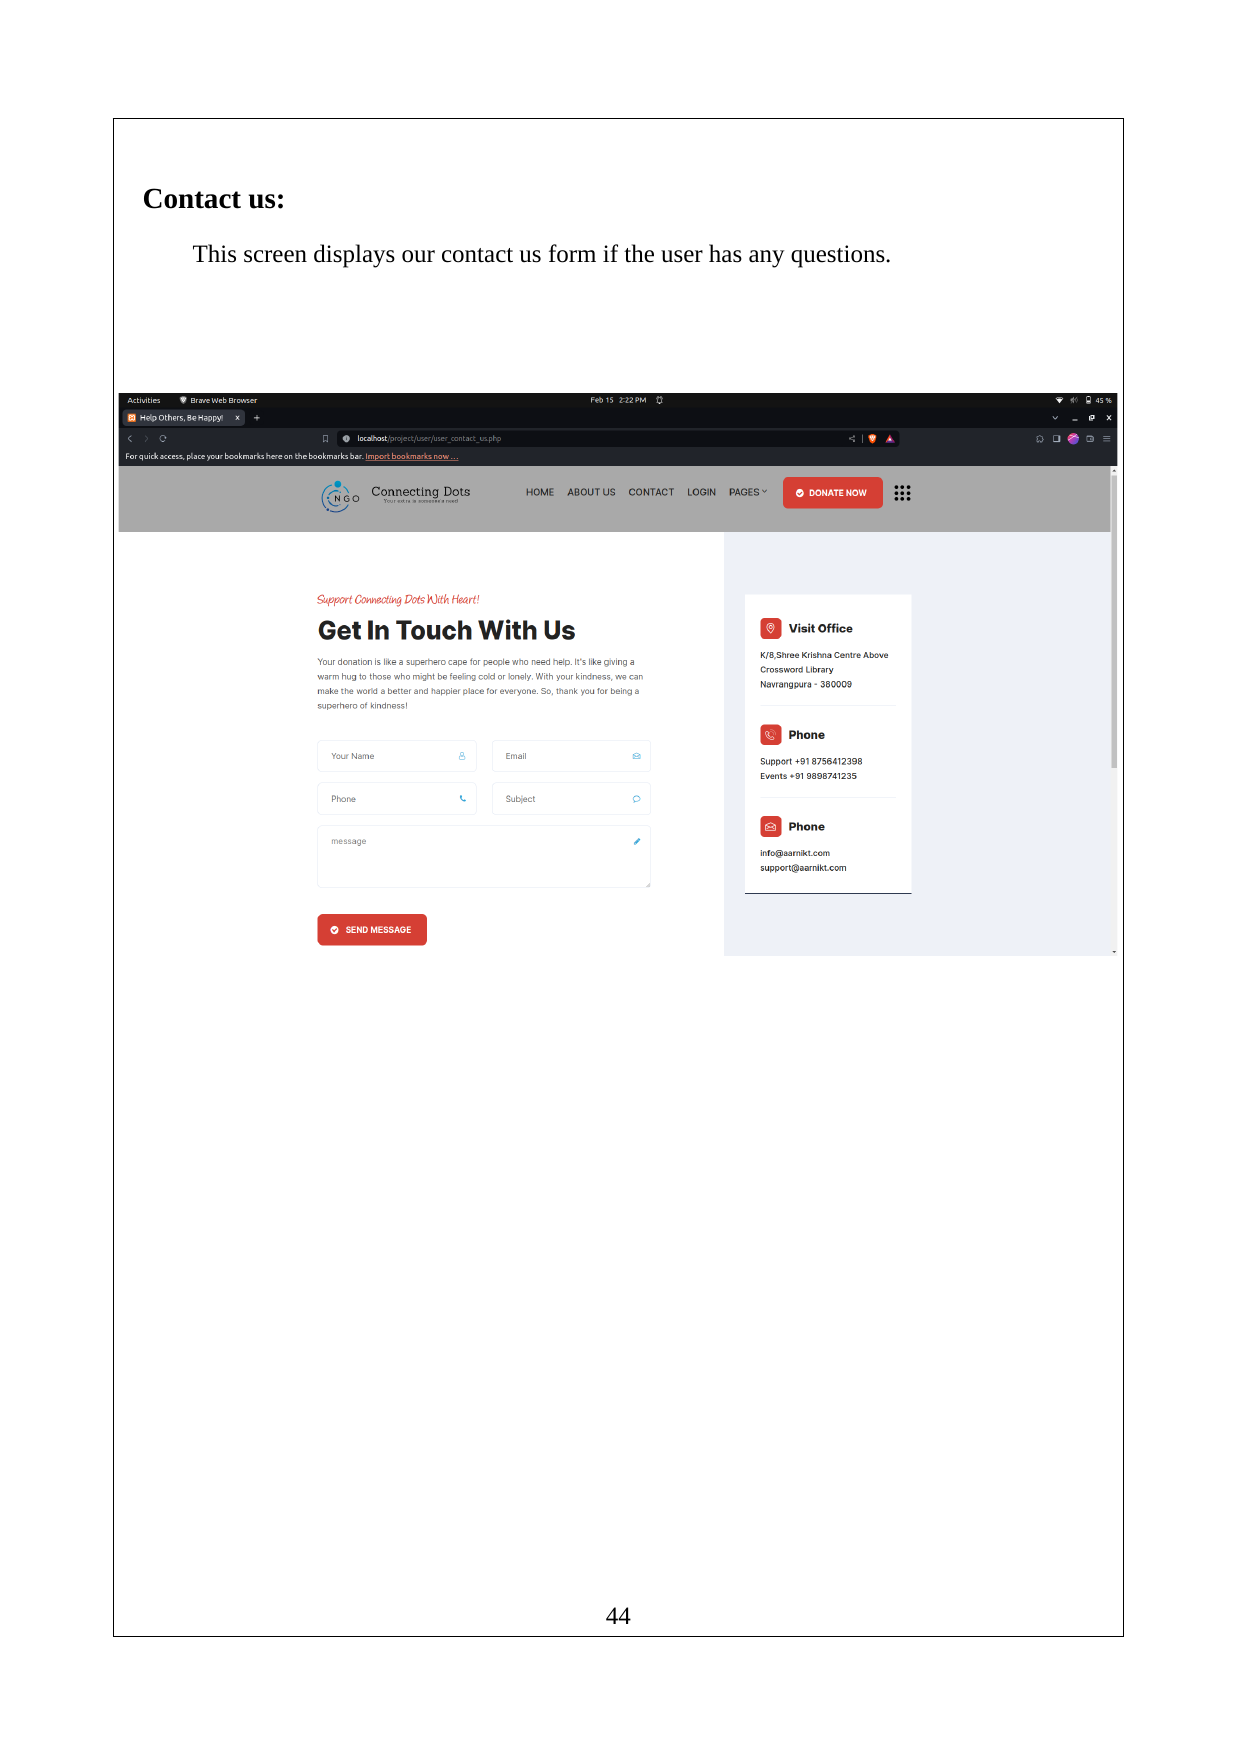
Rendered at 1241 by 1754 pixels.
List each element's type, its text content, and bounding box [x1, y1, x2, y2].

picture [118, 393, 1118, 956]
text This screen displays our contact us form if the user has any questions. [142, 239, 1094, 267]
text Contact us: [142, 181, 1094, 215]
